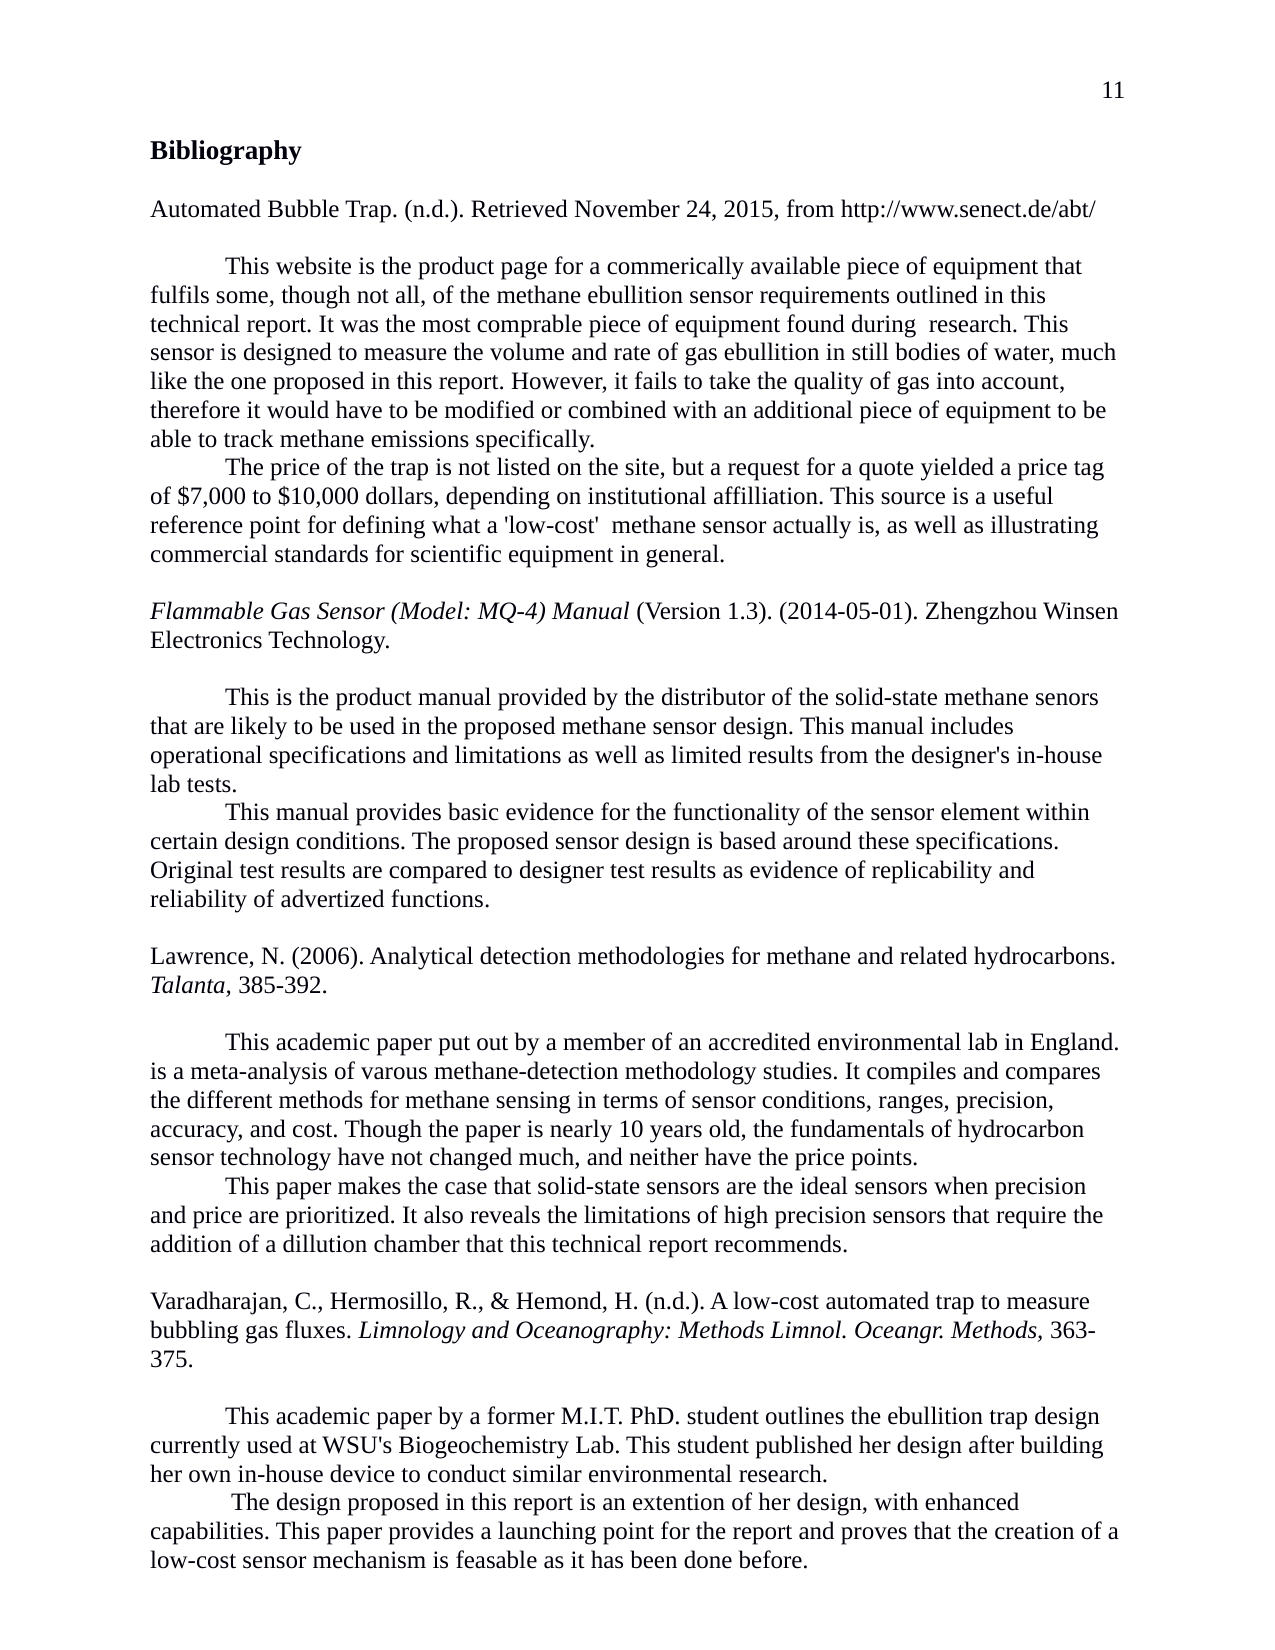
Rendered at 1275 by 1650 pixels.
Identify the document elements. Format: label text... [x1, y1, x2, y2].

text This paper makes the case that solid-state sensors are the ideal sensors when precision and price are prioritized. It also reveals the limitations of high precision sensors that require the addition of a dillution chamber that this technical report recommends. [150, 1171, 1125, 1257]
text The design proposed in this report is an extention of her design, with enhanced capabilities. This paper provides a launching point for the report and proves that the creation of a low-cost sensor mechanism is feasable as it has been done before. [150, 1487, 1125, 1574]
text This academic paper put out by a member of an accredited environmental lab in England. is a meta-analysis of varous methane-detection methodology studies. It compiles and compares the different methods for methane sensing in terms of sensor conditions, ranges, precision, accuracy, and cost. Though the paper is nearly 10 years old, the fundamentals of hydrocarbon sensor technology have not changed much, and neither have the price points. [150, 1027, 1125, 1171]
text Lawrence, N. (2006). Analytical detection methodologies for methane and related hydrocarbons. Talanta, 385-392. [150, 941, 1125, 999]
text The price of the trap is not listed on the site, but a request for a quote yielded a price tag of $7,000 to $10,000 dollars, depending on institutional affilliation. This source is a useful reference point for defining what a 'low-cost' methane sensor actually is, as well as illustrating commercial standards for scientific equipment in general. [150, 452, 1125, 567]
text Flammable Gas Sensor (Model: MQ-4) Manual (Version 1.3). (2014-05-01). Zhengzhou Winsen Electronics Technology. [150, 596, 1125, 654]
text Varadharajan, C., Hermosillo, R., & Hemond, H. (n.d.). A low-cost automated trap to measure bubbling gas fluxes. Limnology and Oceanography: Methods Limnol. Oceangr. Methods, 363-375. [150, 1286, 1125, 1372]
text This academic paper by a former M.I.T. PhD. student outlines the ebullition trap design currently used at WSU's Biogeochemistry Lab. This student published her design after building her own in-house device to conduct similar environmental research. [150, 1401, 1125, 1487]
text Bibliography [150, 134, 1125, 165]
text This website is the product page for a commerically available piece of equipment that fulfils some, though not all, of the methane ebullition sensor requirements outlined in this technical report. It was the most comprable piece of equipment found during research. This sensor is designed to measure the volume and rate of gas ebullition in still bodies of water, much like the one proposed in this report. However, it fails to take the quality of gas into account, therefore it would have to be modified or combined with an additional piece of equipment to be able to track methane emissions specifically. [150, 251, 1125, 452]
text This is the product manual provided by the distributor of the solid-state methane senors that are likely to be used in the proposed methane sensor design. This manual includes operational specifications and limitations as well as limited results from the designer's in-house lab tests. [150, 682, 1125, 797]
text This manual provides basic evidence for the functionality of the sensor element within certain design conditions. The proposed sensor design is based around these specifications. Original test results are compared to designer test results as evidence of replicability and reliability of advertized functions. [150, 797, 1125, 912]
text Automated Bubble Trap. (n.d.). Retrieved November 24, 2015, from http://www.senect.de/abt/ [150, 194, 1125, 222]
